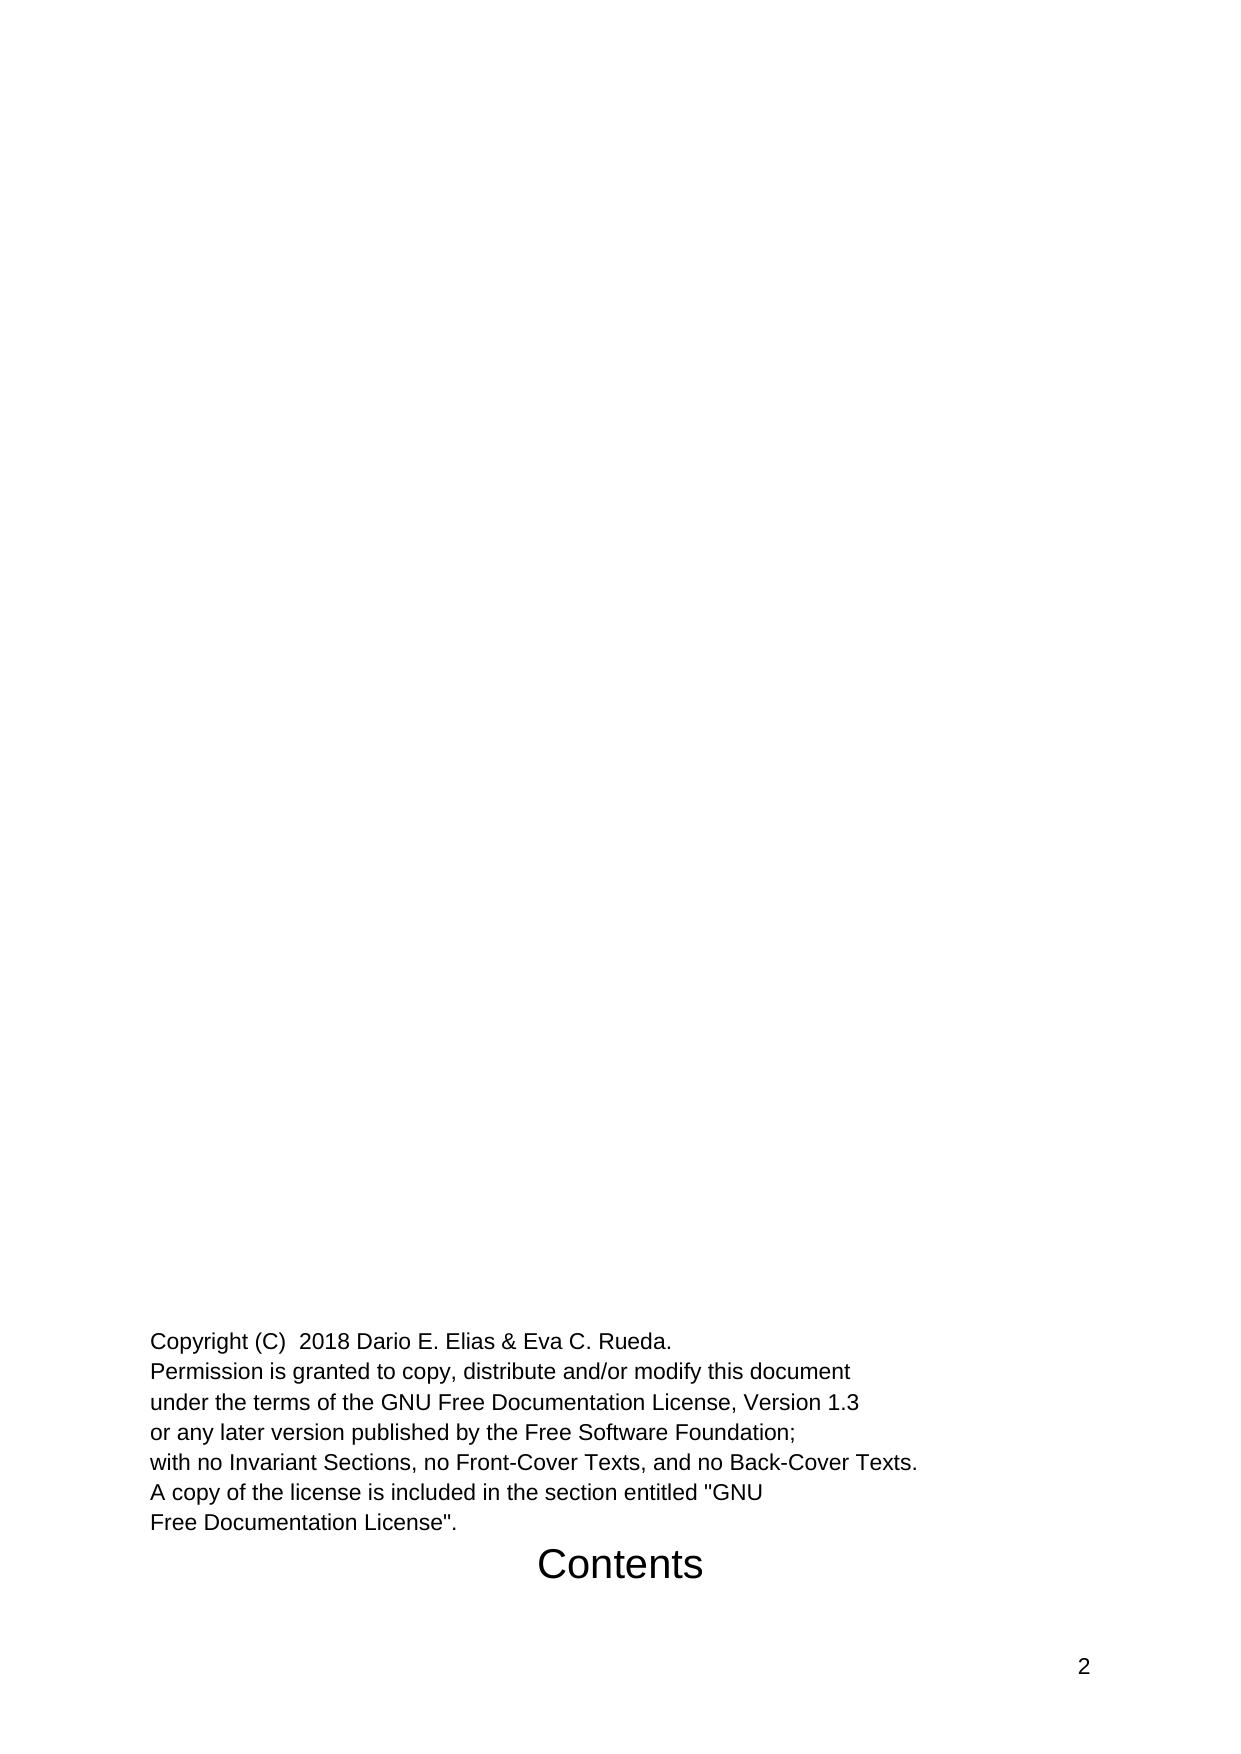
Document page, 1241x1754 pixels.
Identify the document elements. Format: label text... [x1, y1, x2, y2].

text with no Invariant Sections, no Front-Cover Texts, and no Back-Cover Texts. [150, 1449, 1090, 1475]
text Contents [150, 1539, 1090, 1587]
text Copyright (C) 2018 Dario E. Elias & Eva C. Rueda. Permission is granted to copy, distribute and/or modify this document under the terms of the GNU Free Documentation License, Version 1.3 or any later version published by the Free Software Foundation; [150, 1328, 1090, 1445]
text A copy of the license is included in the section entitled "GNU [150, 1479, 1090, 1506]
text Free Documentation License". [150, 1509, 1090, 1536]
